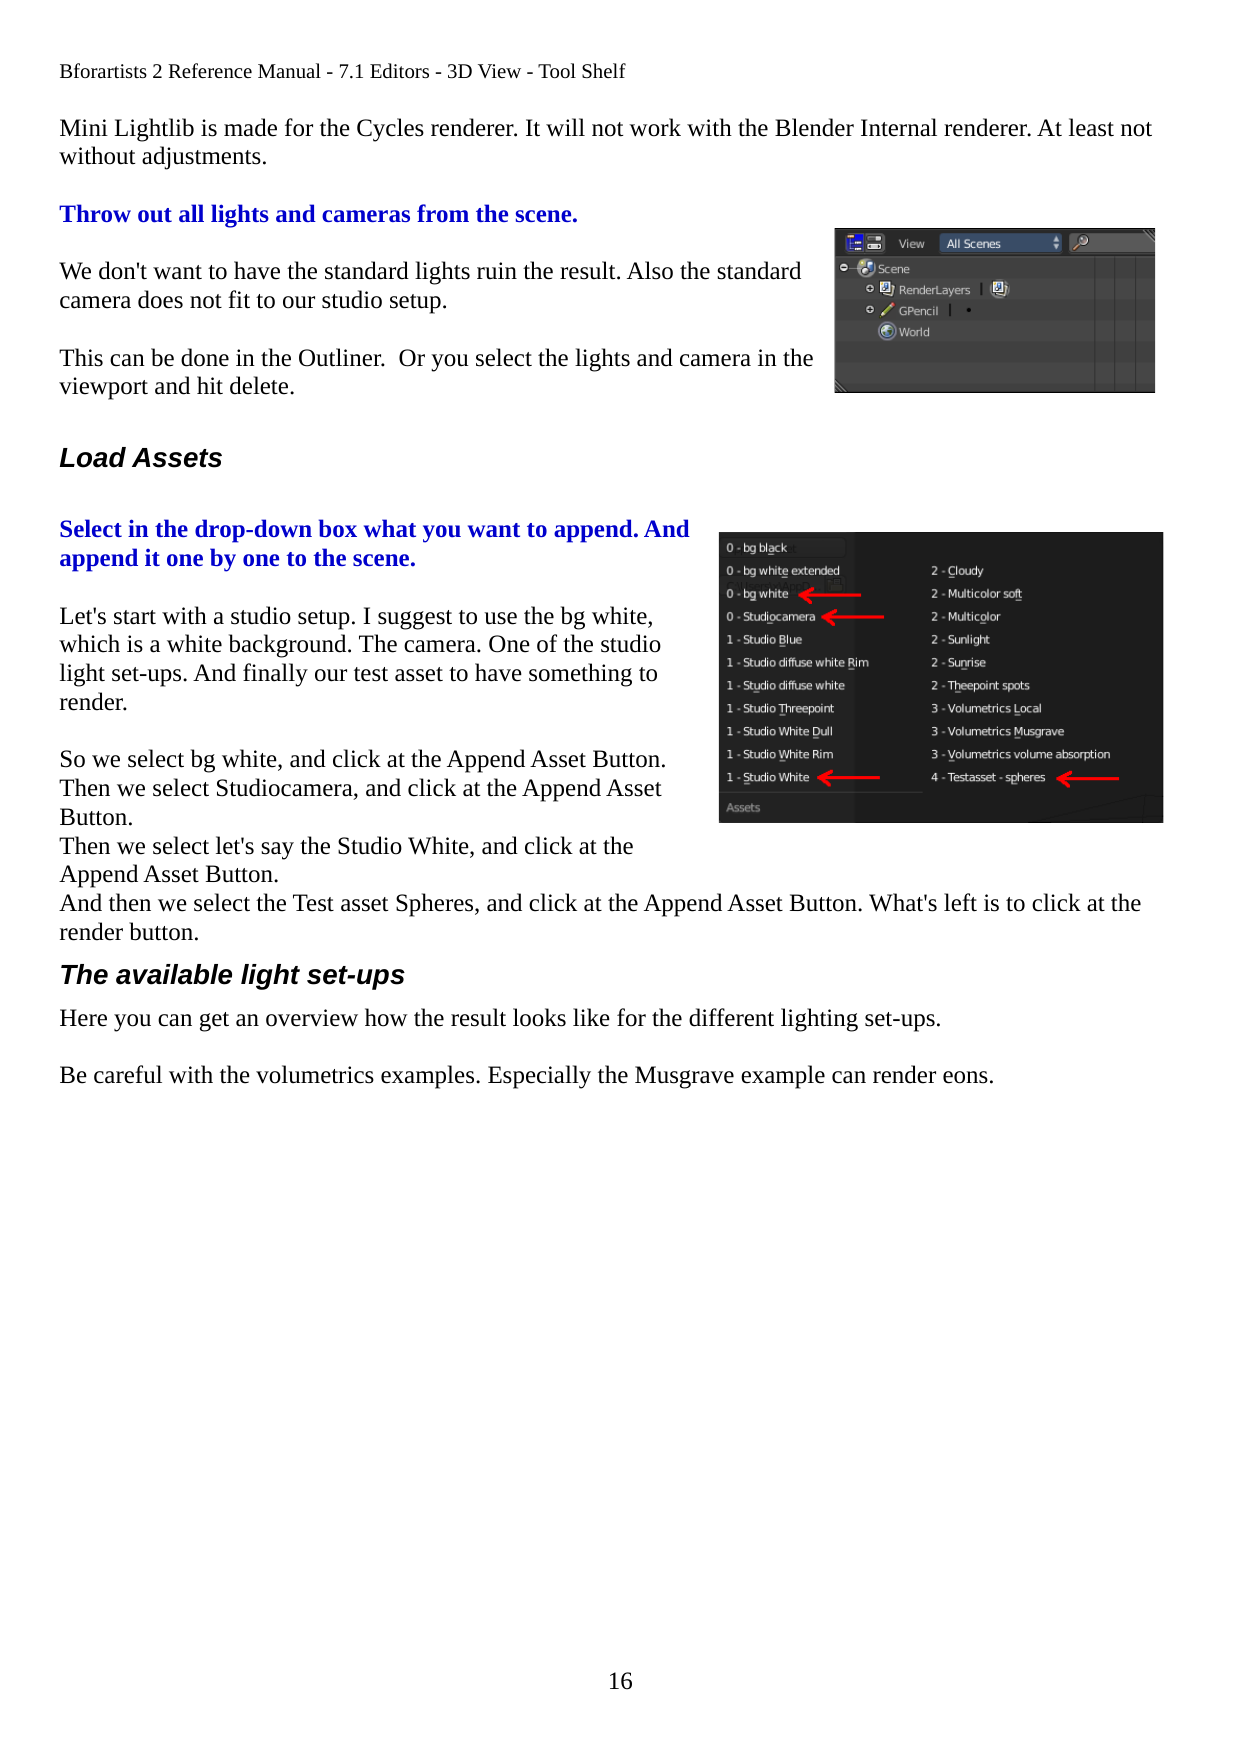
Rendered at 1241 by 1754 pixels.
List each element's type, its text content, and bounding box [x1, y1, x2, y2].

text Select in the drop-down box what you want to append. And append it one by one to the scene. [59, 514, 1181, 572]
text Then we select Studiocamera, and click at the Append Asset Button. [59, 773, 1181, 831]
subtitle Load Assets [59, 441, 1181, 473]
picture [834, 228, 1156, 393]
text Here you can get an overview how the result looks like for the different lighting set-ups. [59, 1003, 1181, 1031]
text Throw out all lights and cameras from the scene. [59, 199, 1181, 228]
text And then we select the Test asset Spheres, and click at the Append Asset Button. What's left is to click at the render button. [59, 888, 1181, 946]
subtitle The available light set-ups [59, 958, 1181, 990]
text Mini Lightlib is made for the Cycles renderer. It will not work with the Blender Internal renderer. At least not without adjustments. [59, 113, 1181, 170]
text This can be done in the Outliner. Or you select the lights and camera in the viewport and hit delete. [59, 343, 1181, 400]
picture [718, 532, 1164, 823]
text So we select bg white, and click at the Append Asset Button. [59, 744, 718, 773]
text Then we select let's say the Studio White, and click at the Append Asset Button. [59, 831, 1181, 888]
text We don't want to have the standard lights ruin the result. Also the standard camera does not fit to our studio setup. [59, 256, 834, 314]
text Let's start with a studio setup. I suggest to use the bg white, which is a white background. The camera. One of the studio light set-ups. And finally our test asset to have something to render. [59, 601, 718, 716]
text Be careful with the volumetrics examples. Especially the Musgrave example can render eons. [59, 1060, 1181, 1089]
